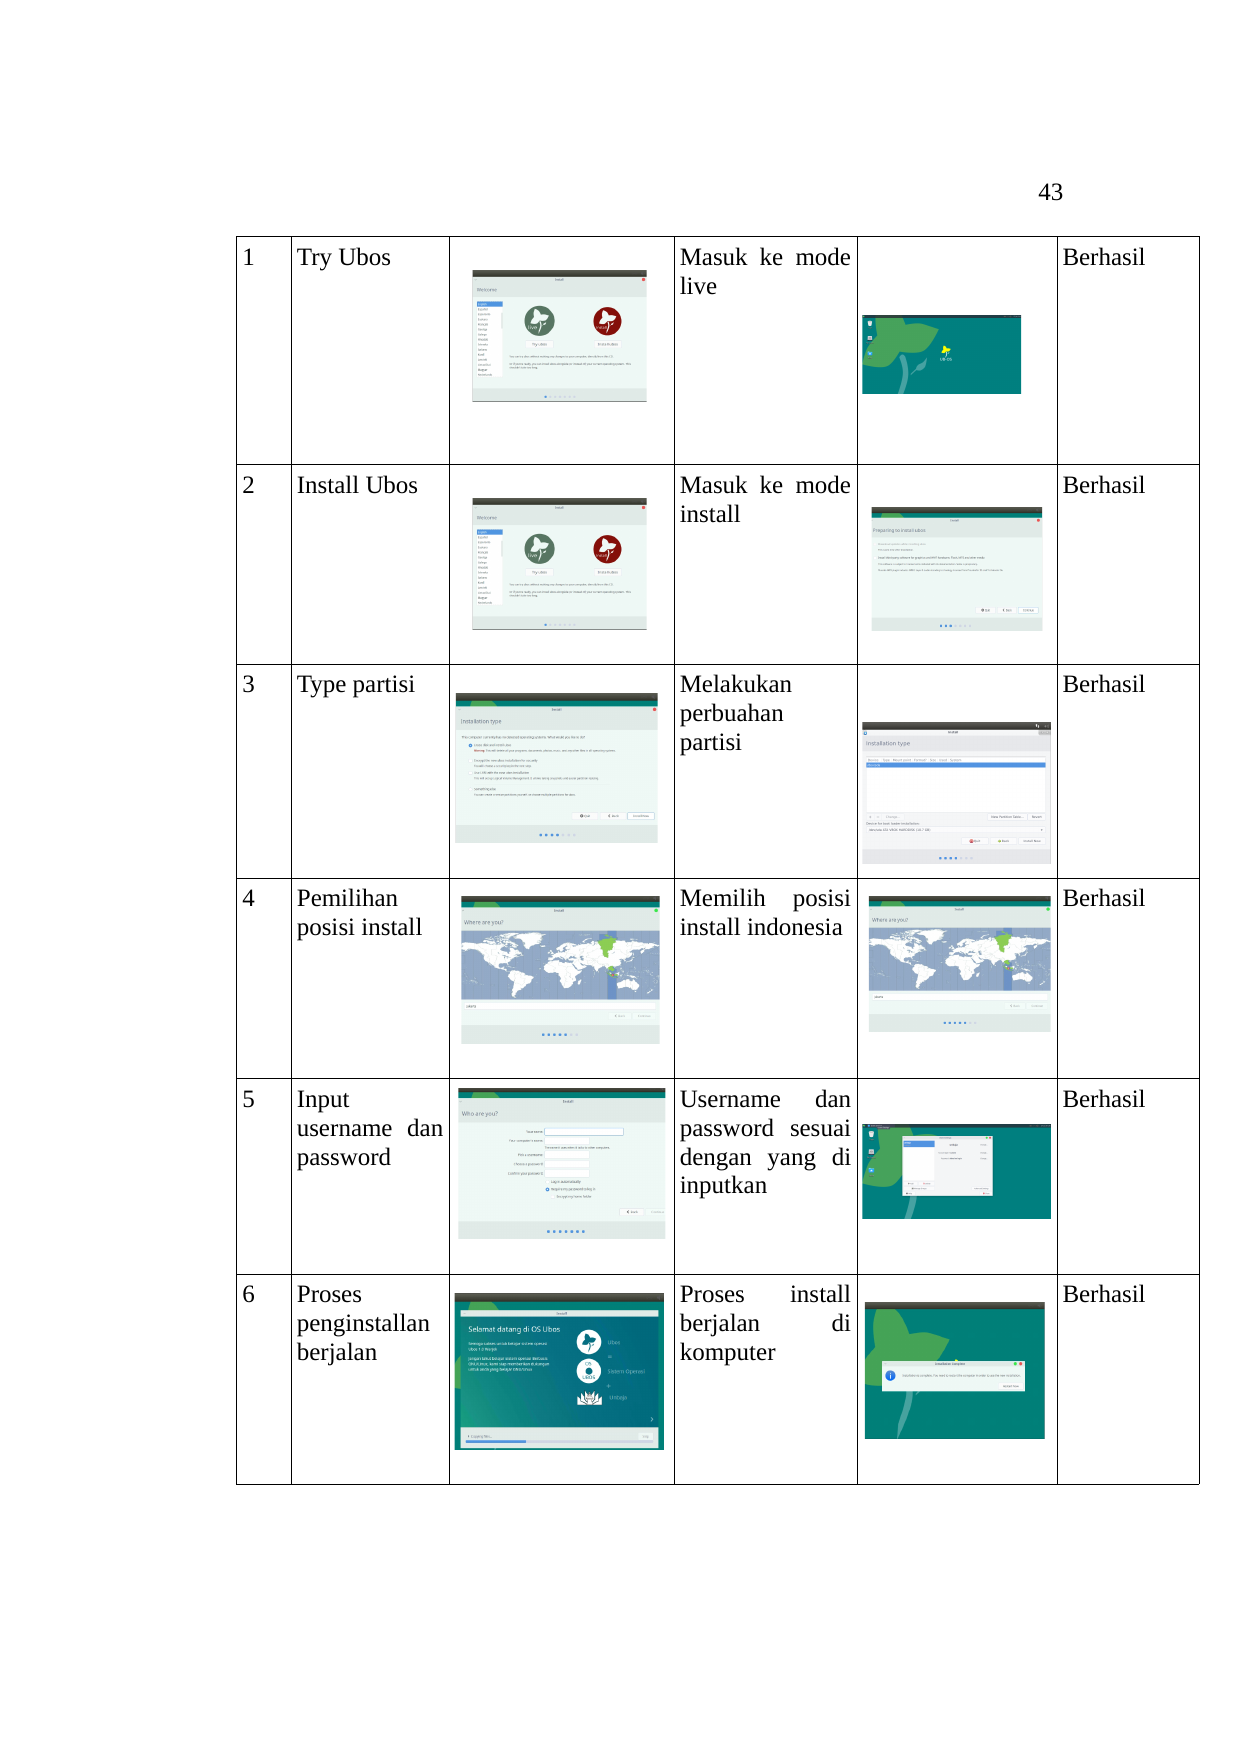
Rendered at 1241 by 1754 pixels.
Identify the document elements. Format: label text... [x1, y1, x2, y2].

table_cell 2 [237, 465, 291, 664]
picture [864, 1302, 1045, 1439]
table_cell Berhasil [1058, 1079, 1199, 1273]
table_cell 5 [237, 1079, 291, 1273]
table_cell [858, 879, 1057, 1078]
table_cell Pemilihan posisi install [292, 879, 449, 1078]
table_cell 3 [237, 665, 291, 877]
table_cell [858, 1079, 1057, 1273]
table_cell [858, 237, 1057, 464]
table_cell Type partisi [292, 665, 449, 877]
picture [868, 896, 1051, 1032]
picture [871, 507, 1043, 631]
picture [458, 1088, 666, 1239]
picture [862, 315, 1022, 394]
table_cell Masuk ke mode live [675, 237, 857, 464]
table_cell [450, 879, 674, 1078]
table_cell Berhasil [1058, 665, 1199, 877]
picture [472, 498, 647, 630]
table_cell [450, 237, 674, 464]
table_cell Berhasil [1058, 465, 1199, 664]
table_cell Berhasil [1058, 879, 1199, 1078]
picture [461, 896, 660, 1044]
table_cell Proses install berjalan di komputer [675, 1275, 857, 1484]
table_cell [858, 465, 1057, 664]
table_cell Try Ubos [292, 237, 449, 464]
table_cell [450, 1079, 674, 1273]
picture [472, 270, 647, 402]
picture [454, 1293, 664, 1450]
table_cell 6 [237, 1275, 291, 1484]
table_cell [450, 465, 674, 664]
picture [862, 1124, 1051, 1219]
table_cell Berhasil [1058, 237, 1199, 464]
table_cell 4 [237, 879, 291, 1078]
table_cell [450, 665, 674, 877]
table_cell Memilih posisi install indonesia [675, 879, 857, 1078]
table_cell [858, 1275, 1057, 1484]
table_cell Install Ubos [292, 465, 449, 664]
table_cell Username dan password sesuai dengan yang di inputkan [675, 1079, 857, 1273]
table_cell Proses penginstallan berjalan [292, 1275, 449, 1484]
table_cell [858, 665, 1057, 877]
table_cell 1 [237, 237, 291, 464]
picture [862, 722, 1051, 864]
picture [455, 693, 658, 843]
table_cell Masuk ke mode install [675, 465, 857, 664]
table_cell Melakukan perbuahan partisi [675, 665, 857, 877]
table_cell [450, 1275, 674, 1484]
table_cell Berhasil [1058, 1275, 1199, 1484]
table_cell Input username dan password [292, 1079, 449, 1273]
